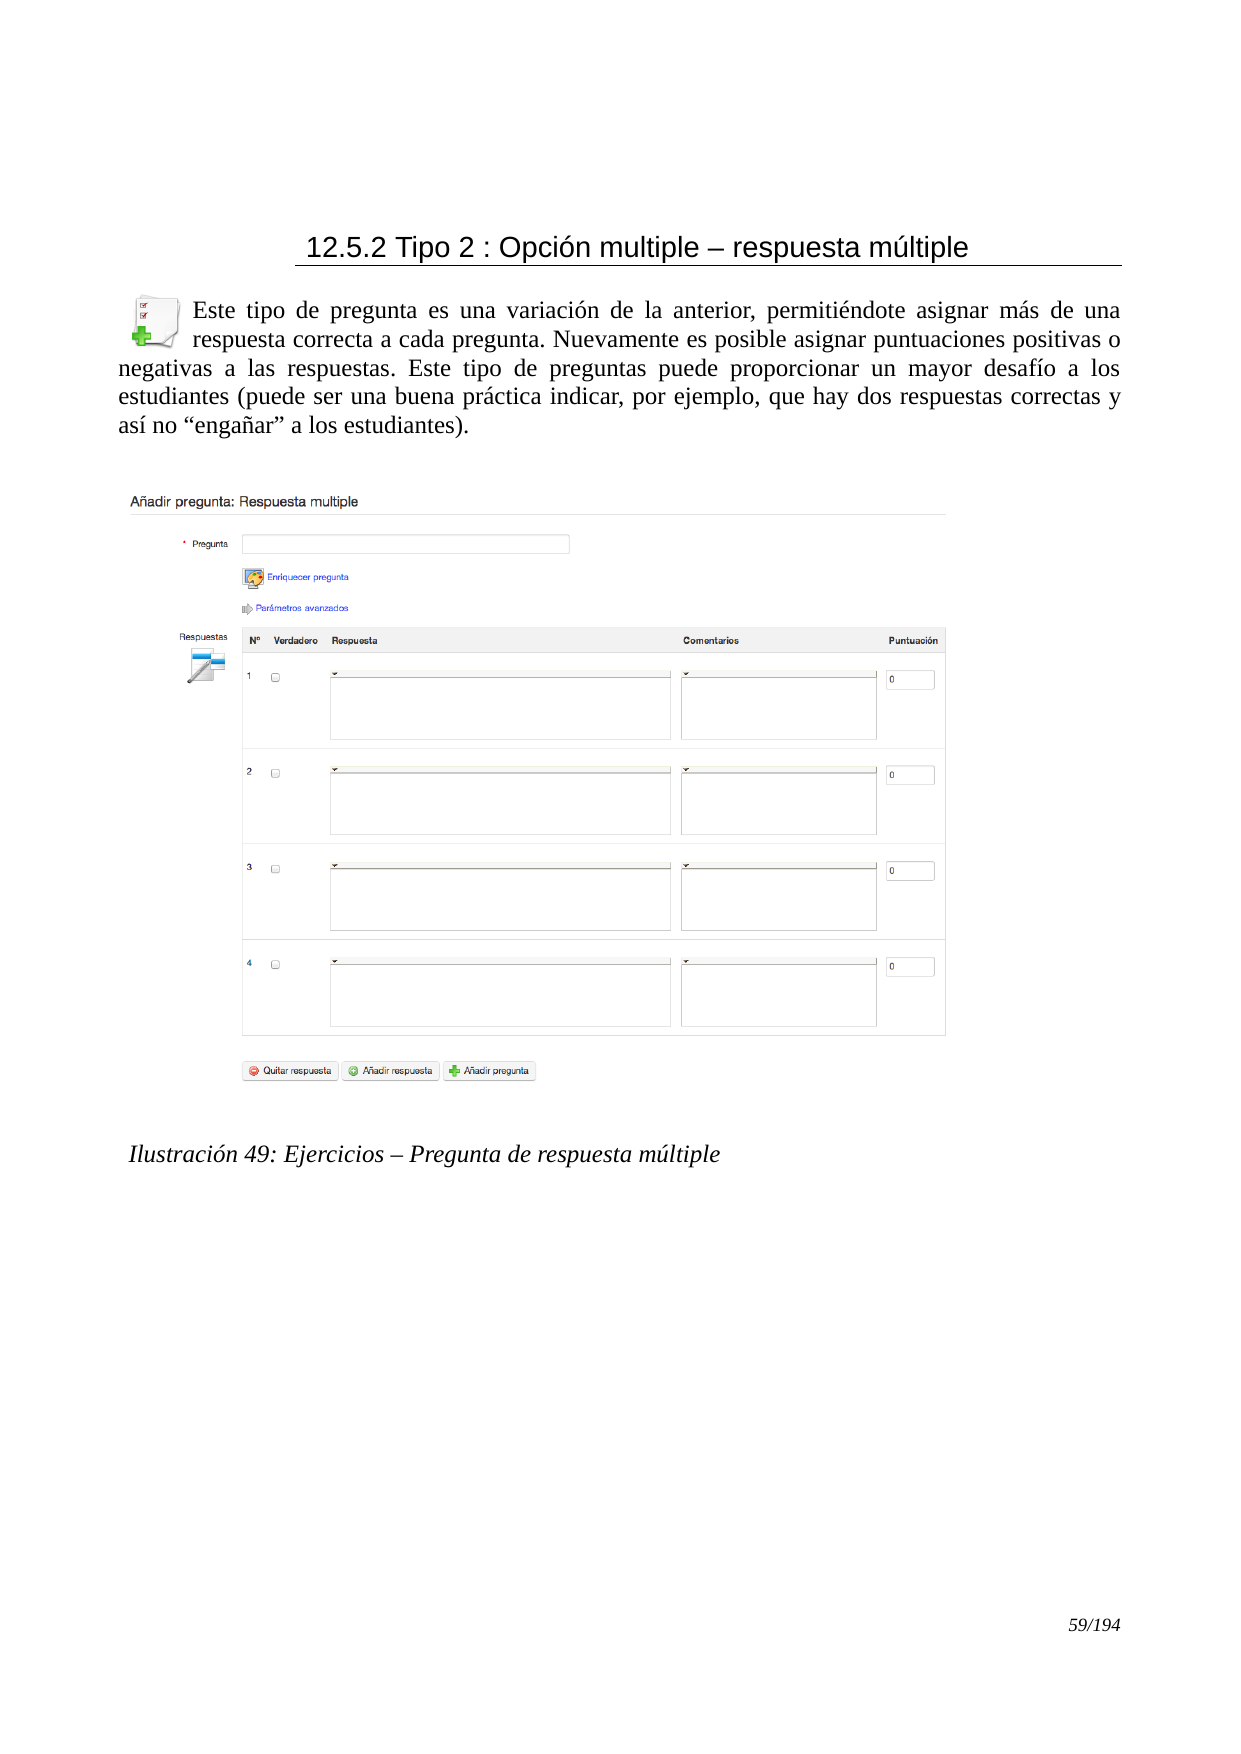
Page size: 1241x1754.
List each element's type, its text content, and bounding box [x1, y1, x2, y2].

picture [121, 290, 181, 350]
text Este tipo de pregunta es una variación de la anterior, permitiéndote asignar más de una respuesta correcta a cada pregunta. Nuevamente es posible asignar puntuaciones positivas o negativas a las respuestas. Este tipo de preguntas puede proporcionar un mayor desafío a los estudiantes (puede ser una buena práctica indicar, por ejemplo, que hay dos respuestas correctas y así no “engañar” a los estudiantes). [118, 295, 1122, 439]
picture [128, 492, 949, 1086]
text Ilustración 49: Ejercicios – Pregunta de respuesta múltiple [128, 1139, 1129, 1168]
subtitle Tipo 2 : Opción multiple – respuesta múltiple [295, 230, 1122, 265]
